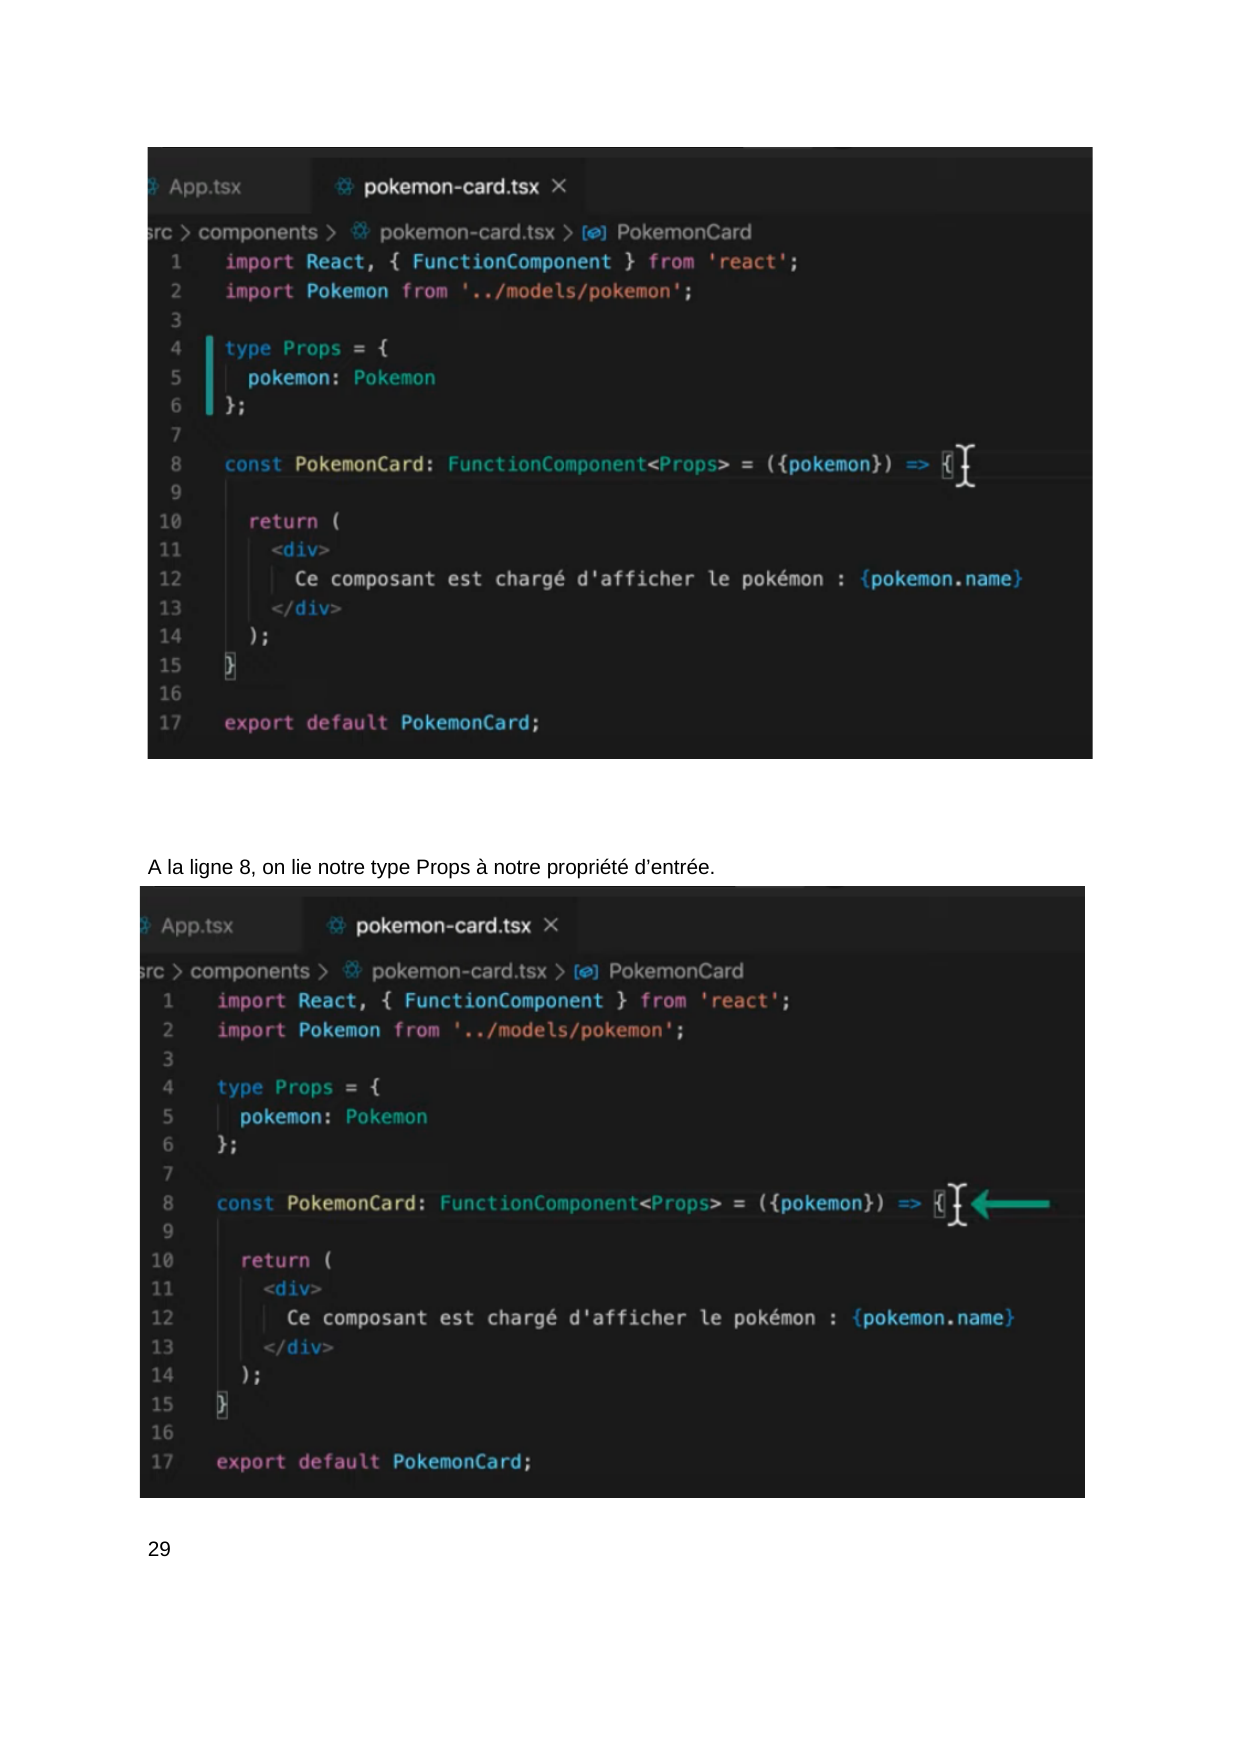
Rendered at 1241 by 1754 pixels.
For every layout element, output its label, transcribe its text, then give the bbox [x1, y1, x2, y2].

picture [139, 886, 1085, 1498]
text A la ligne 8, on lie notre type Props à notre propriété d’entrée. [148, 854, 1093, 878]
picture [147, 147, 1093, 759]
